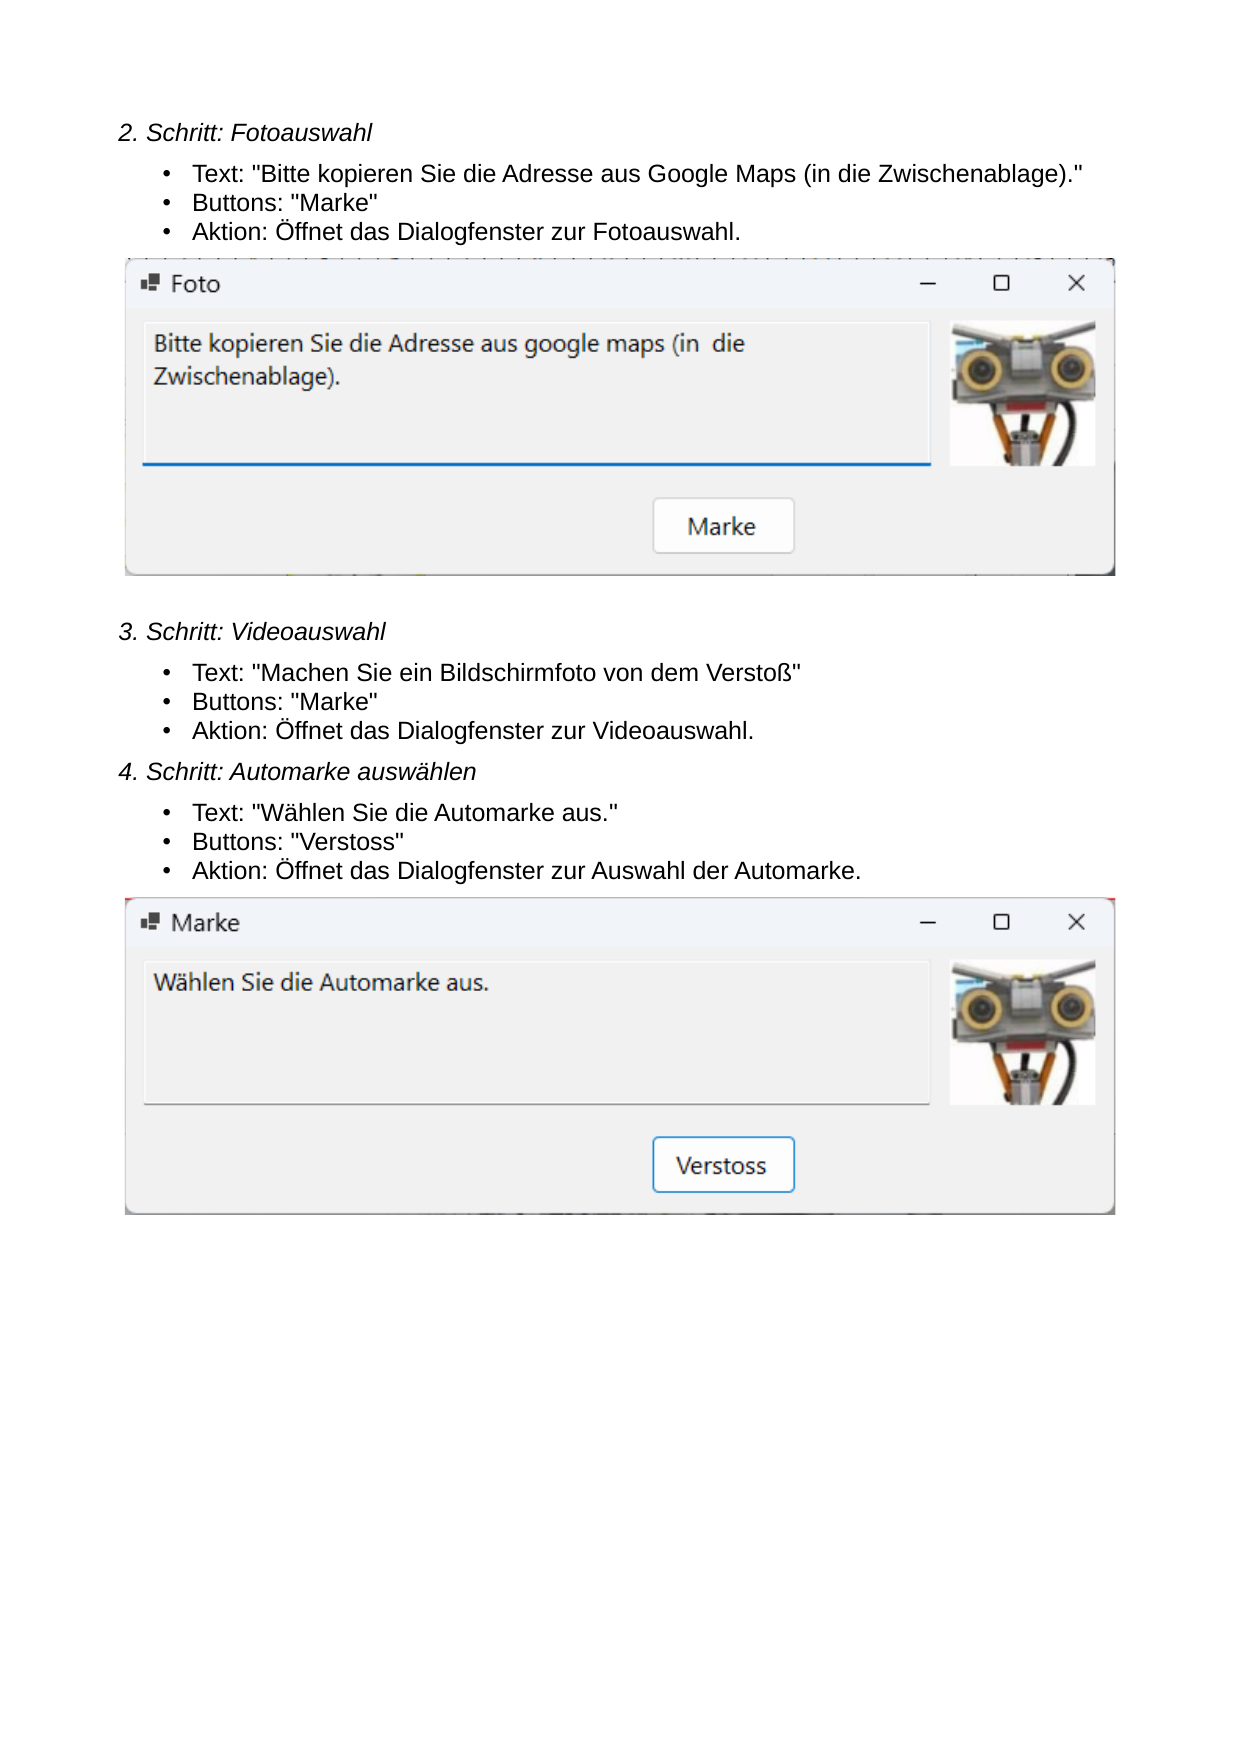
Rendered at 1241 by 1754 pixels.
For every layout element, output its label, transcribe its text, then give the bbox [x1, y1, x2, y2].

text 4. Schritt: Automarke auswählen [118, 757, 1122, 786]
text 2. Schritt: Fotoauswahl [118, 118, 1122, 147]
list Buttons: "Marke" [162, 687, 1122, 716]
list Text: "Machen Sie ein Bildschirmfoto von dem Verstoß" [162, 658, 1122, 687]
list Aktion: Öffnet das Dialogfenster zur Videoauswahl. [162, 716, 1122, 745]
list Text: "Wählen Sie die Automarke aus." [162, 798, 1122, 827]
list Aktion: Öffnet das Dialogfenster zur Auswahl der Automarke. [162, 856, 1122, 885]
text 3. Schritt: Videoauswahl [118, 617, 1122, 646]
list Buttons: "Verstoss" [162, 827, 1122, 856]
list Text: "Bitte kopieren Sie die Adresse aus Google Maps (in die Zwischenablage)." [162, 159, 1122, 188]
list Buttons: "Marke" [162, 188, 1122, 217]
list Aktion: Öffnet das Dialogfenster zur Fotoauswahl. [162, 217, 1122, 246]
picture [124, 897, 1116, 1215]
picture [124, 258, 1116, 576]
